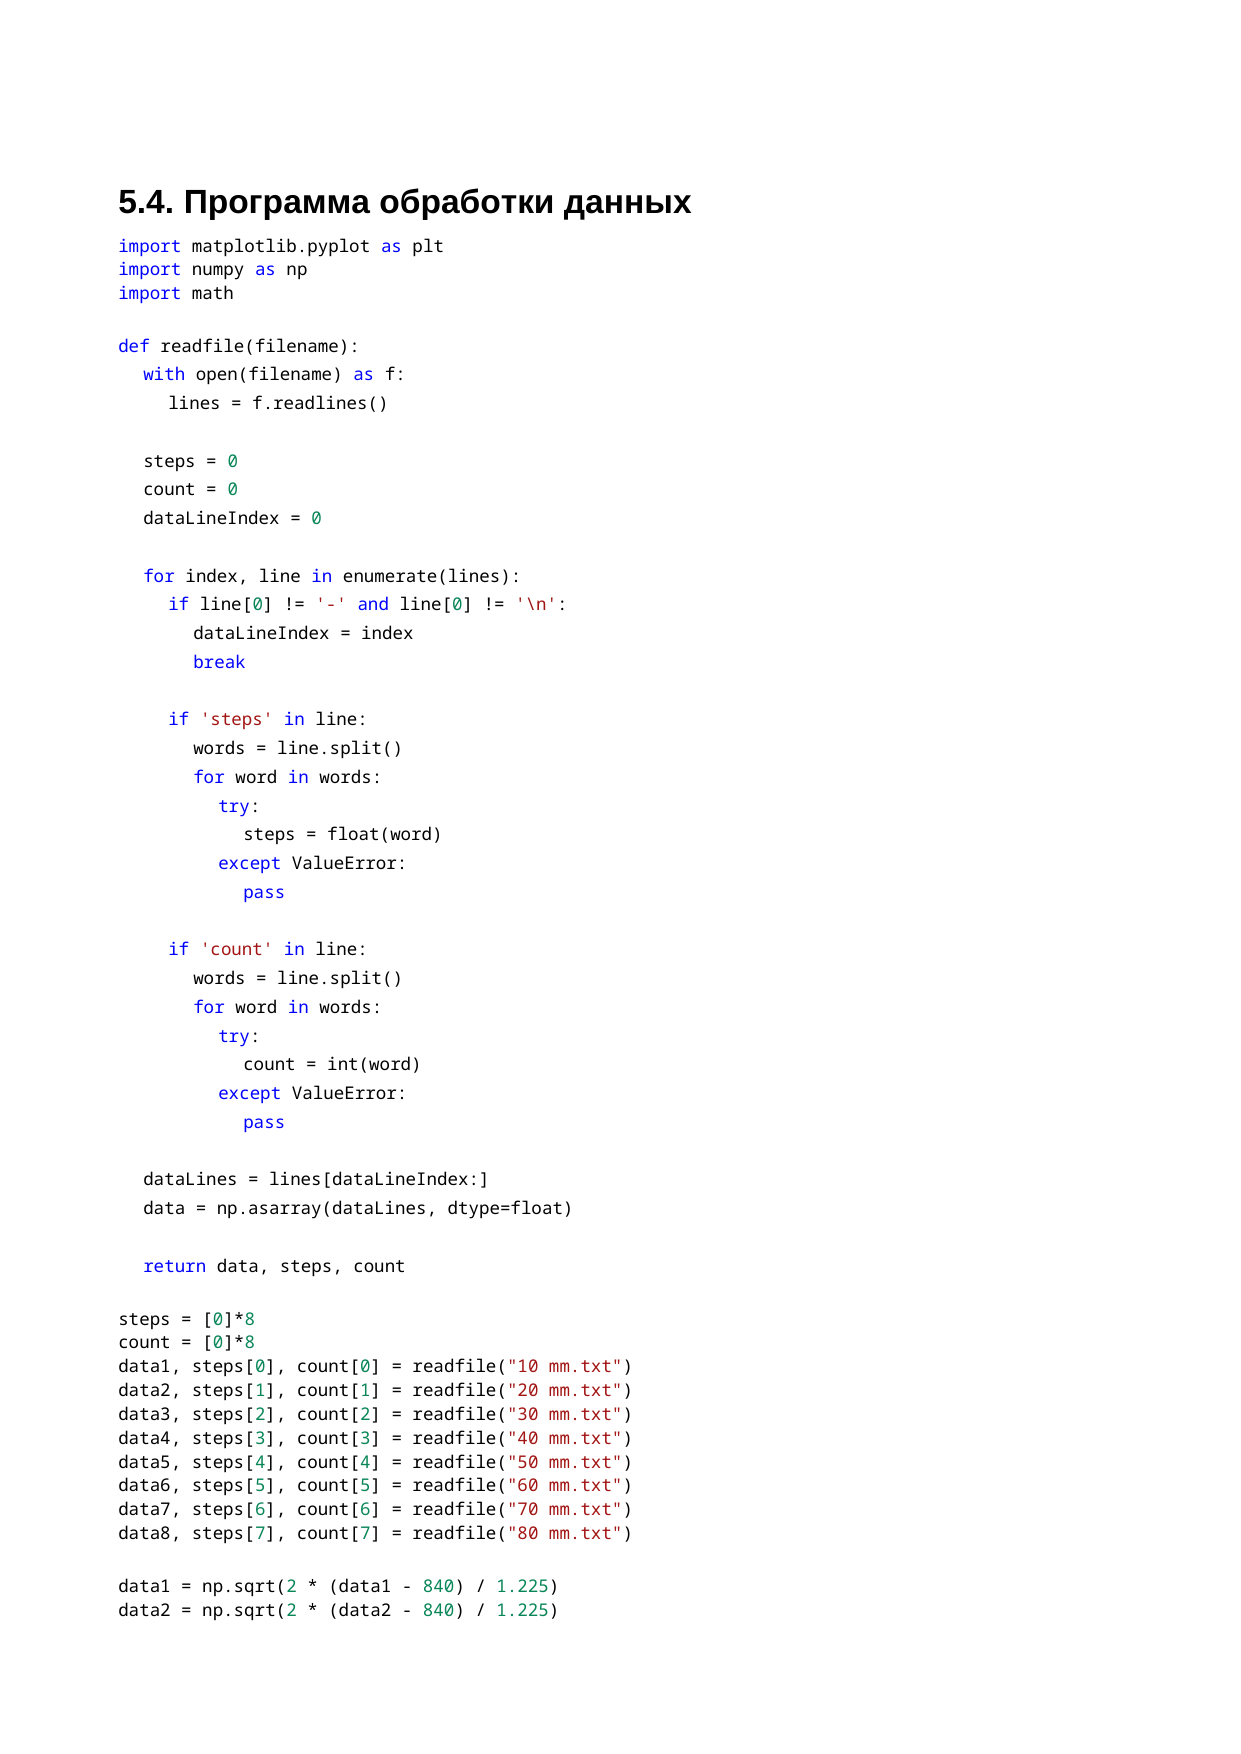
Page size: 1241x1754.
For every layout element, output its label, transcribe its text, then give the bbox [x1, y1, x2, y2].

text dataLines = lines[dataLineIndex:] [118, 1162, 1122, 1191]
text steps = [0]*8 [118, 1306, 1122, 1330]
text if 'steps' in line: [118, 702, 1122, 731]
text import math [118, 281, 1122, 305]
text with open(filename) as f: [118, 357, 1122, 386]
text steps = float(word) [118, 817, 1122, 846]
text count = 0 [118, 472, 1122, 501]
text try: [118, 789, 1122, 817]
text words = line.split() [118, 731, 1122, 760]
text dataLineIndex = index [118, 616, 1122, 645]
text count = int(word) [118, 1047, 1122, 1076]
text if 'count' in line: [118, 932, 1122, 961]
text data7, steps[6], count[6] = readfile("70 mm.txt") [118, 1497, 1122, 1521]
text steps = 0 [118, 444, 1122, 472]
text data4, steps[3], count[3] = readfile("40 mm.txt") [118, 1425, 1122, 1449]
text data2, steps[1], count[1] = readfile("20 mm.txt") [118, 1378, 1122, 1402]
text data6, steps[5], count[5] = readfile("60 mm.txt") [118, 1473, 1122, 1497]
text import matplotlib.pyplot as plt [118, 233, 1122, 257]
text for index, line in enumerate(lines): [118, 559, 1122, 587]
text data = np.asarray(dataLines, dtype=float) [118, 1191, 1122, 1220]
text data1 = np.sqrt(2 * (data1 - 840) / 1.225) [118, 1573, 1122, 1597]
text data5, steps[4], count[4] = readfile("50 mm.txt") [118, 1449, 1122, 1473]
text data2 = np.sqrt(2 * (data2 - 840) / 1.225) [118, 1597, 1122, 1621]
text import numpy as np [118, 257, 1122, 281]
text try: [118, 1019, 1122, 1047]
text pass [118, 1105, 1122, 1134]
text lines = f.readlines() [118, 386, 1122, 415]
text pass [118, 875, 1122, 904]
subtitle 5.4. Программа обработки данных [118, 182, 1122, 221]
text dataLineIndex = 0 [118, 501, 1122, 530]
text for word in words: [118, 760, 1122, 789]
text except ValueError: [118, 846, 1122, 875]
text data1, steps[0], count[0] = readfile("10 mm.txt") [118, 1354, 1122, 1378]
text def readfile(filename): [118, 333, 1122, 357]
text return data, steps, count [118, 1249, 1122, 1277]
text words = line.split() [118, 961, 1122, 990]
text except ValueError: [118, 1076, 1122, 1105]
text for word in words: [118, 990, 1122, 1019]
text data8, steps[7], count[7] = readfile("80 mm.txt") [118, 1521, 1122, 1545]
text if line[0] != '-' and line[0] != '\n': [118, 587, 1122, 616]
text data3, steps[2], count[2] = readfile("30 mm.txt") [118, 1402, 1122, 1425]
text count = [0]*8 [118, 1330, 1122, 1354]
text break [118, 645, 1122, 674]
